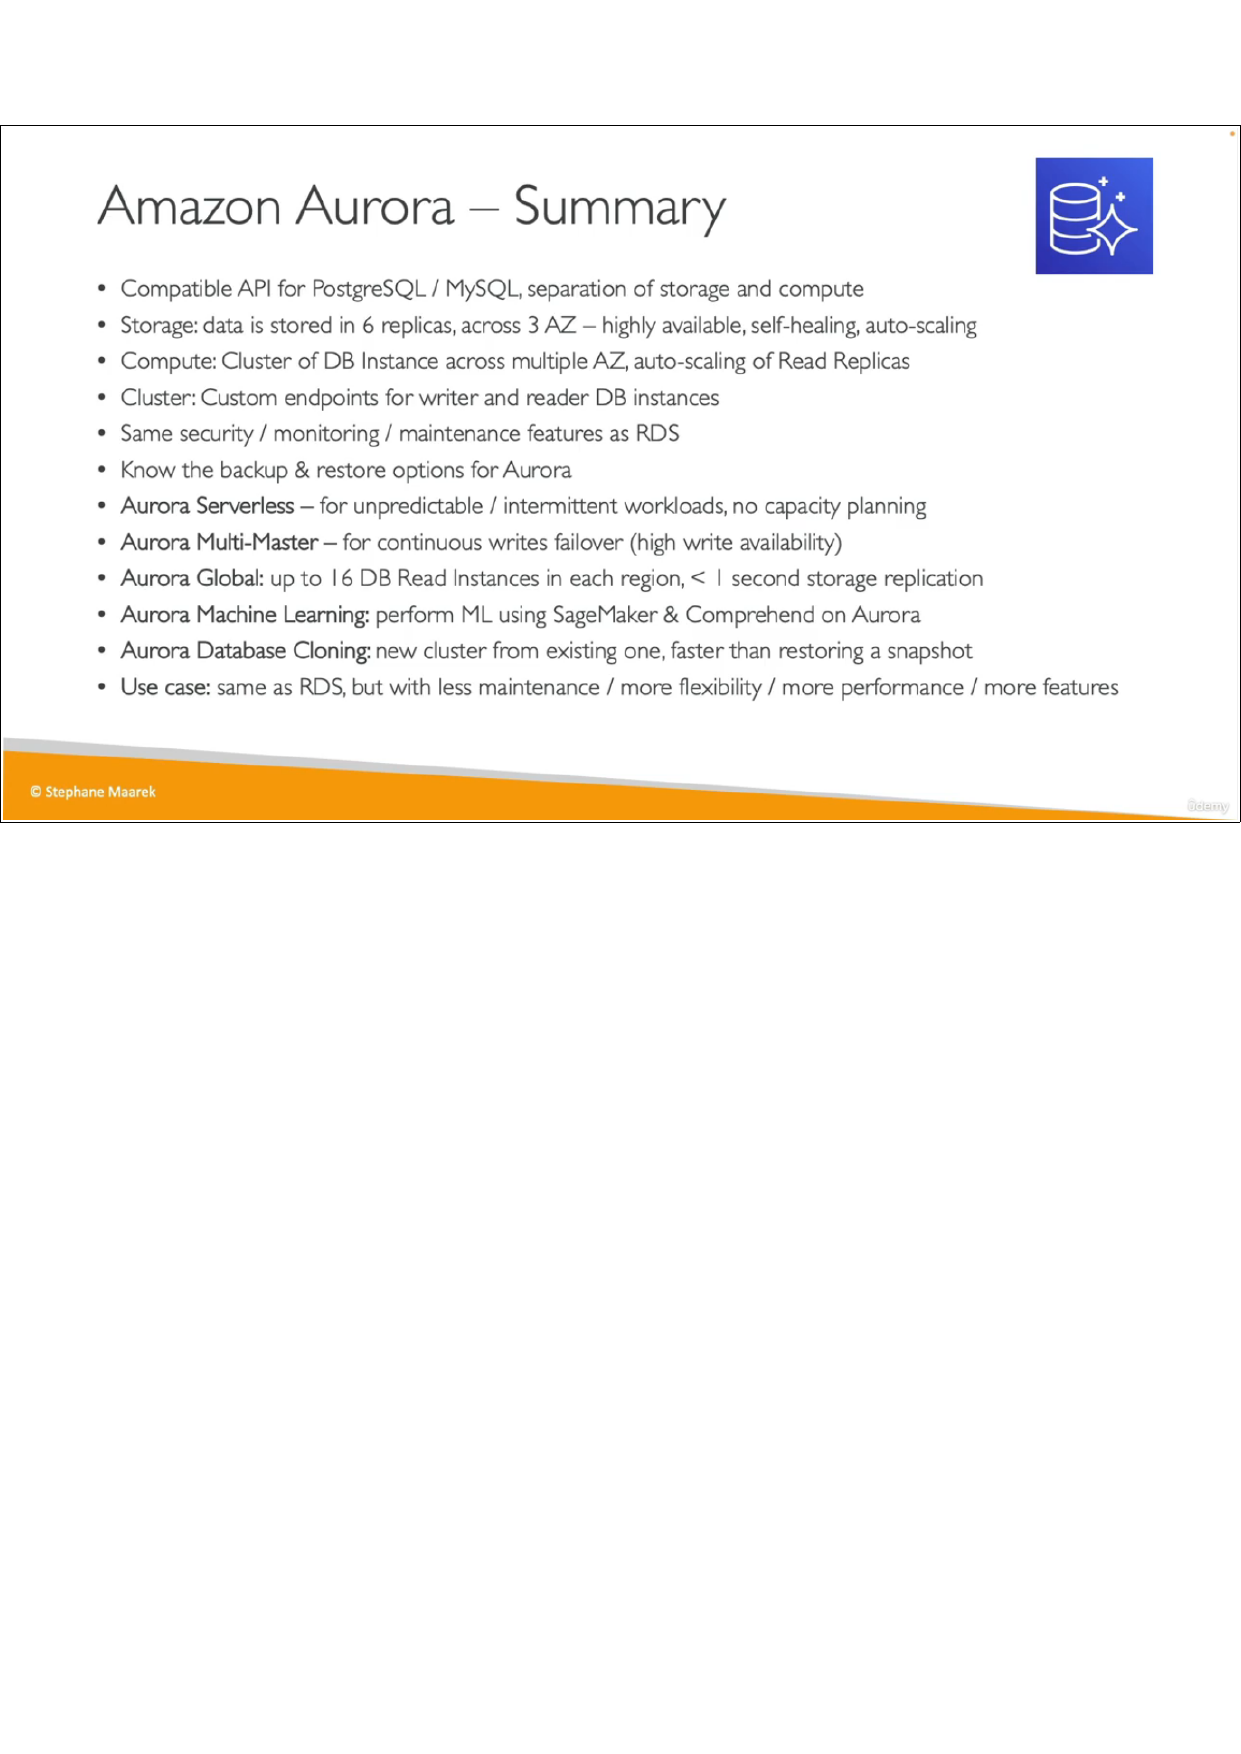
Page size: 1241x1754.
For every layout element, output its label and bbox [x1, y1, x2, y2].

picture [3, 128, 1238, 820]
